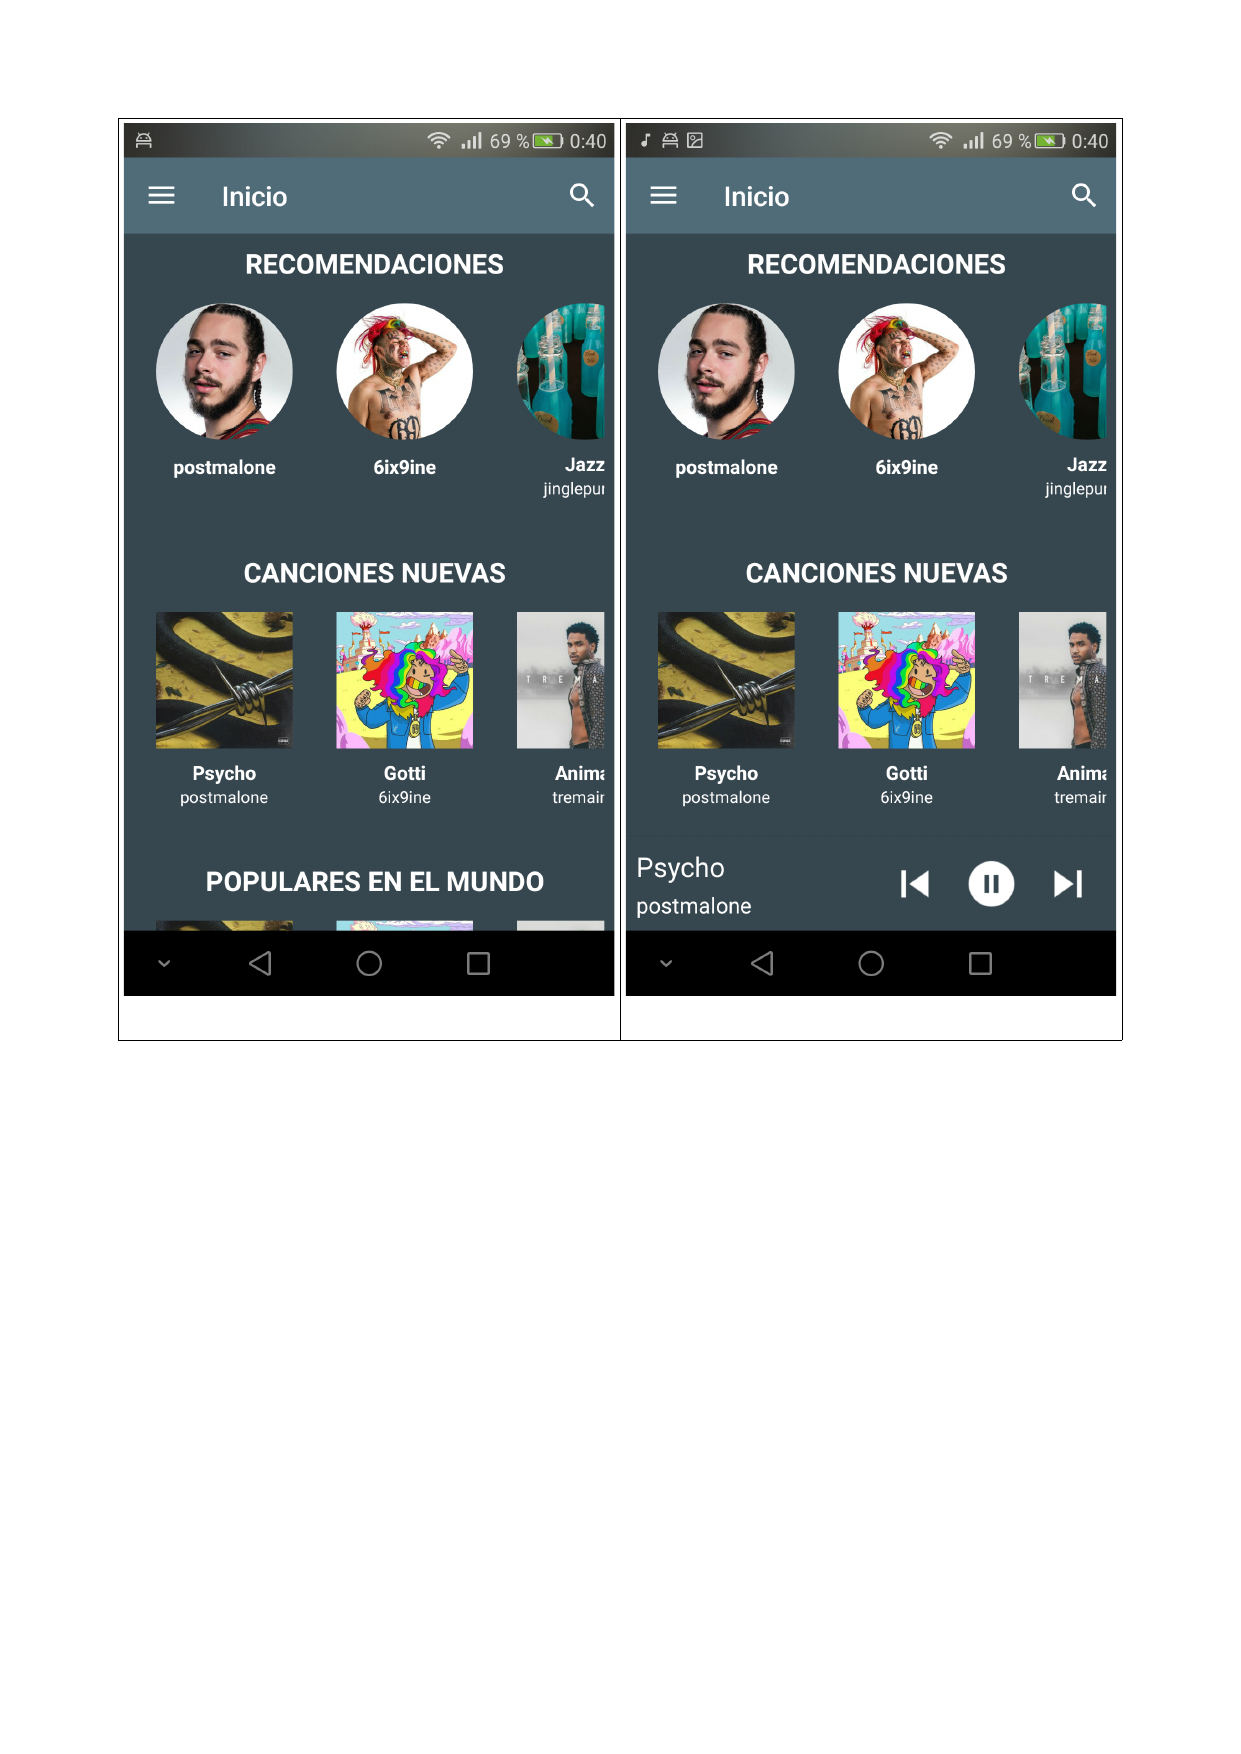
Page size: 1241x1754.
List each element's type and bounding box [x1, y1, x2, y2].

picture [123, 123, 615, 996]
picture [625, 123, 1117, 996]
table_header [621, 119, 1122, 1040]
table_header [119, 119, 620, 1040]
